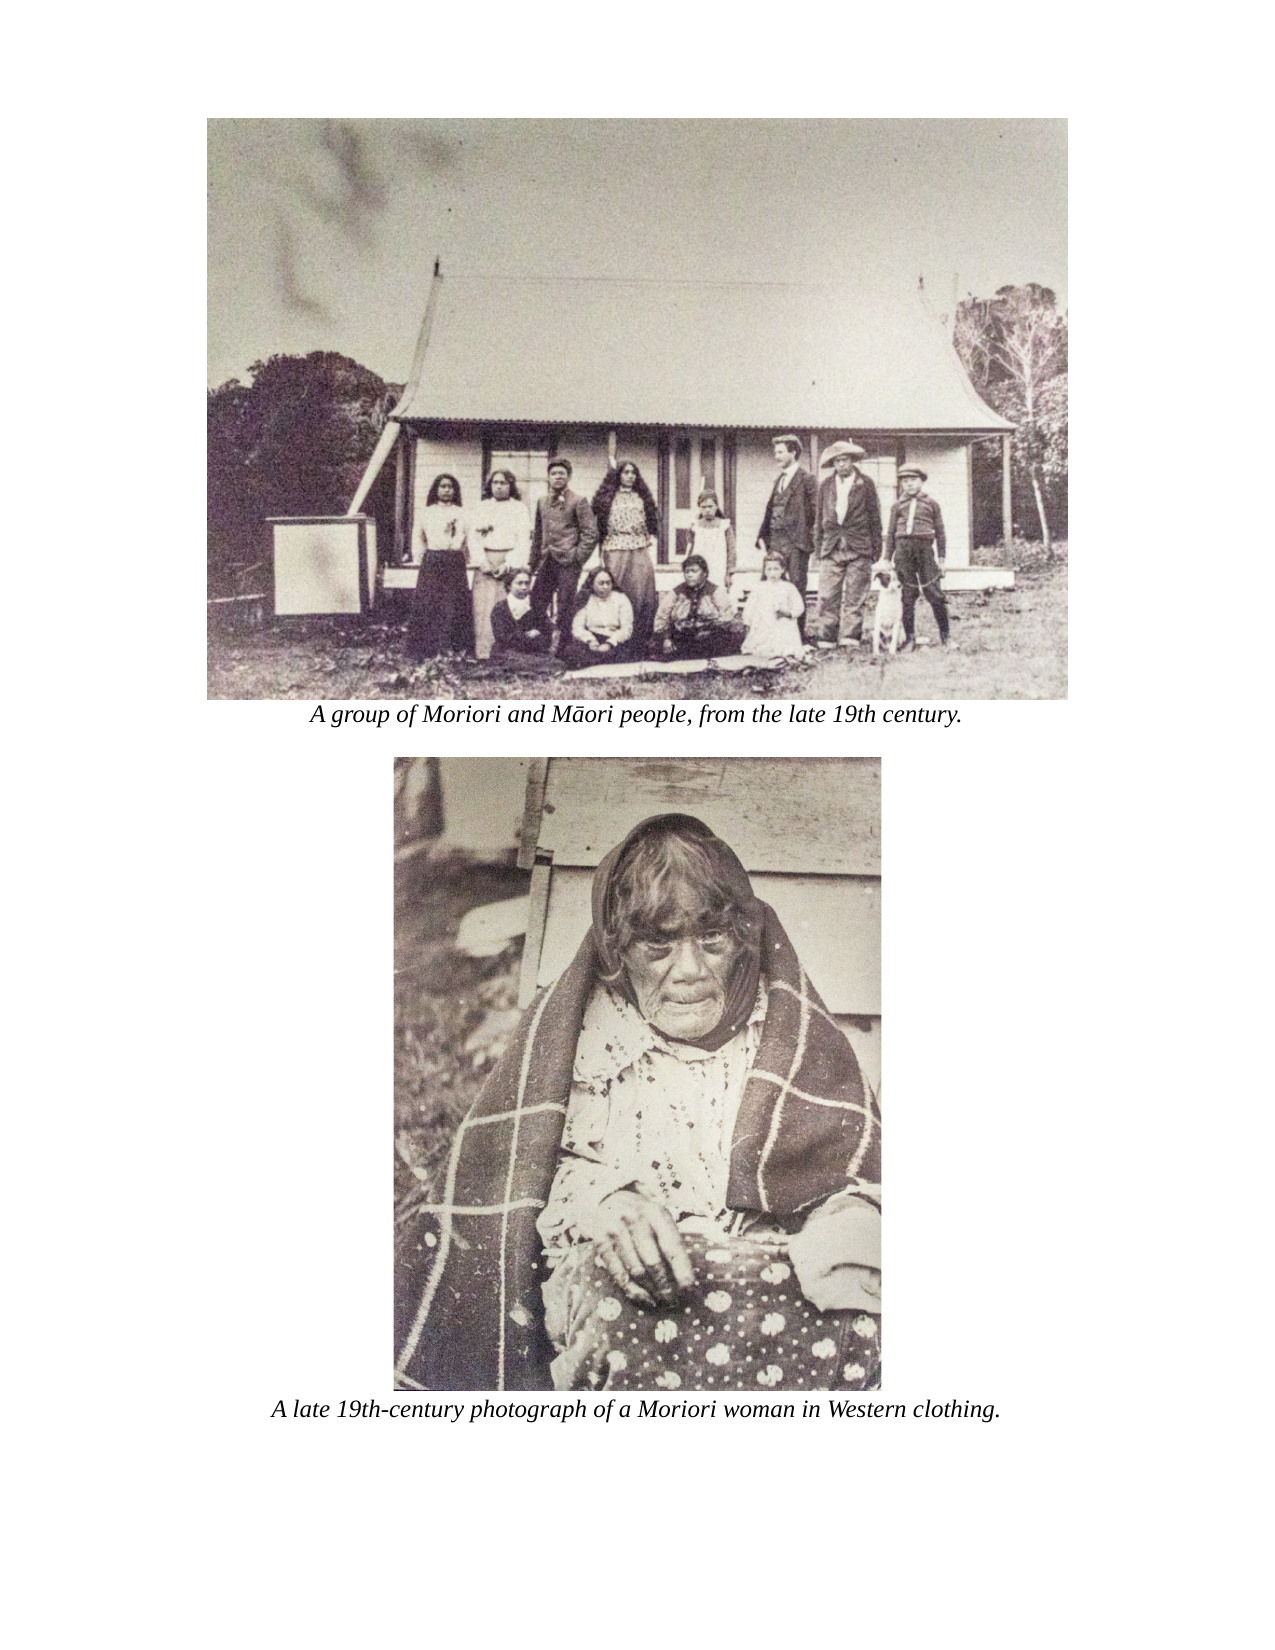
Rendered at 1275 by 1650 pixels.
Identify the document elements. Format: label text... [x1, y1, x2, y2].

text A late 19th-century photograph of a Moriori woman in Western clothing. [118, 1394, 1157, 1423]
picture [207, 118, 1068, 700]
picture [393, 757, 882, 1391]
text A group of Moriori and Māori people, from the late 19th century. [118, 118, 1157, 728]
